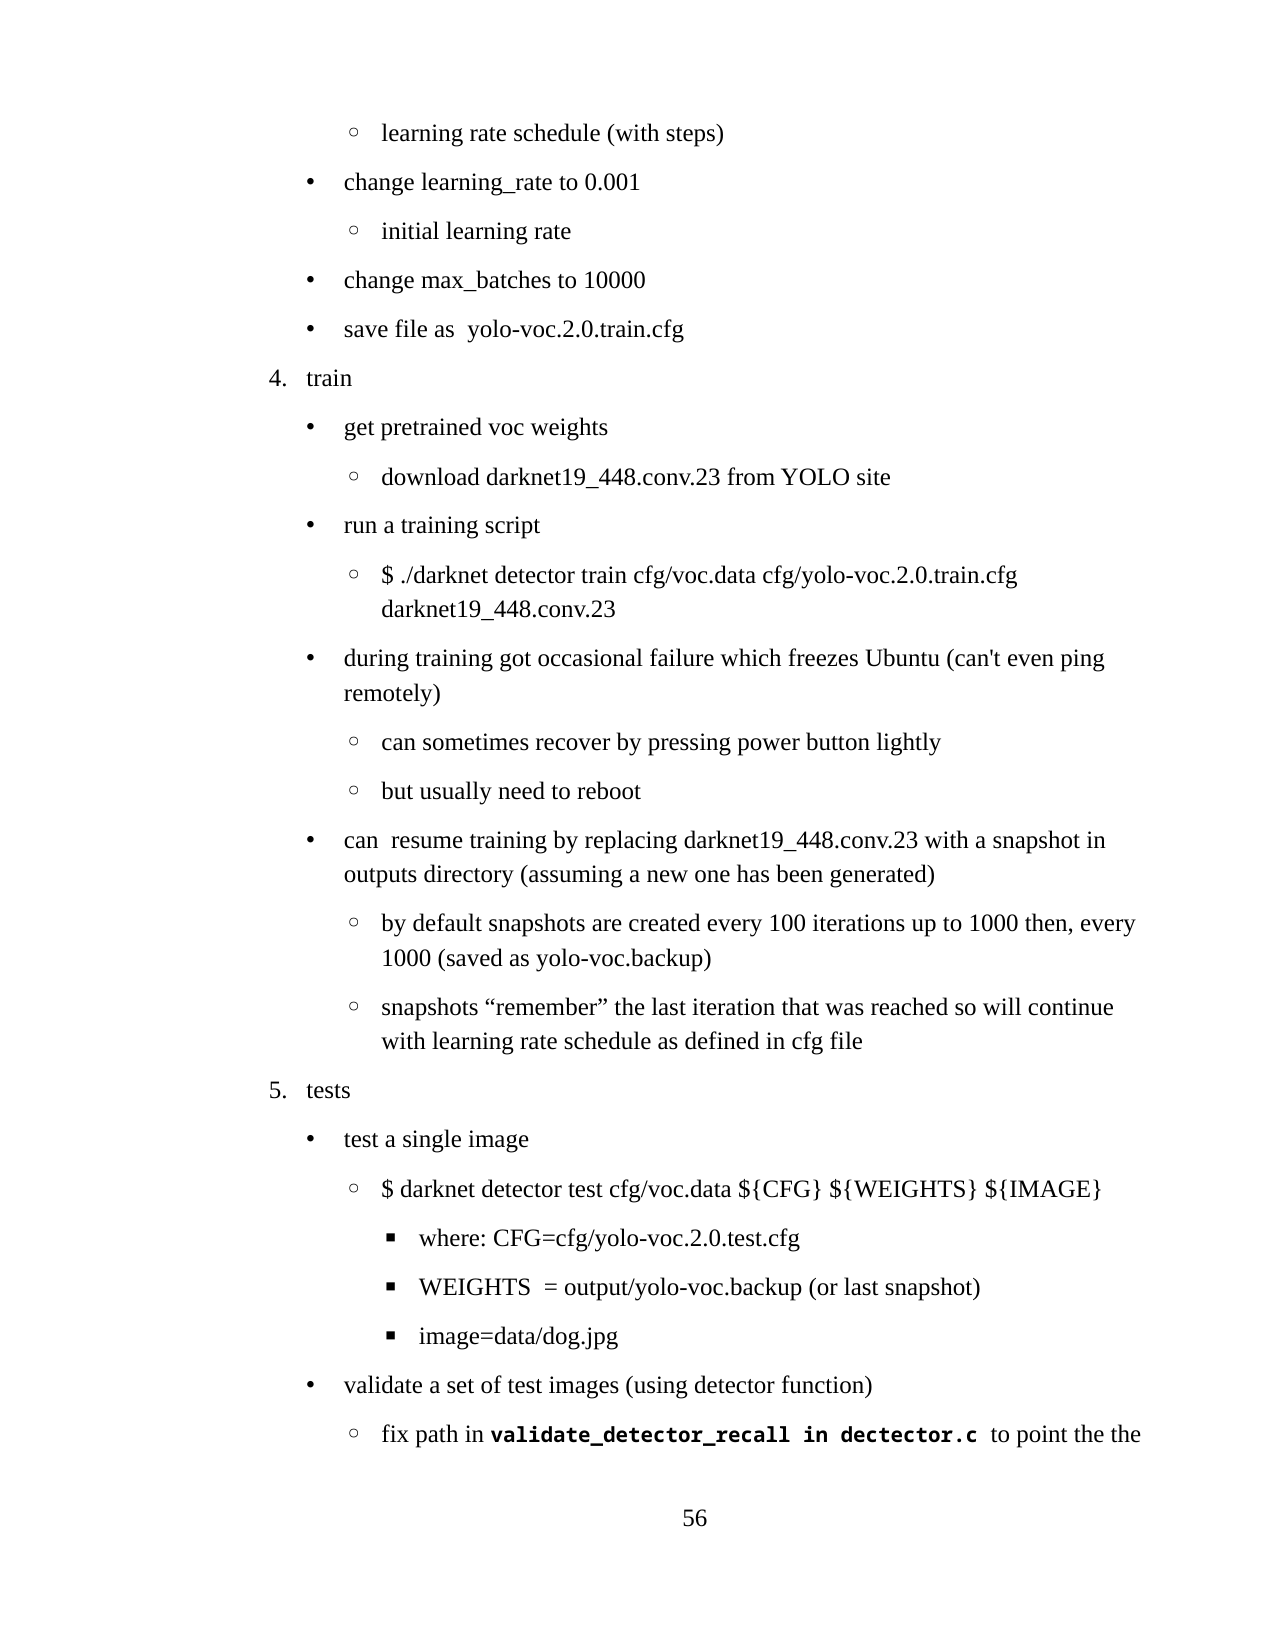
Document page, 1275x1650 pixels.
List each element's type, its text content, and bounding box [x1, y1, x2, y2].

list initial learning rate [344, 216, 1158, 245]
list tests [269, 1076, 1158, 1104]
list train [269, 363, 1158, 392]
list $ ./darknet detector train cfg/voc.data cfg/yolo-voc.2.0.train.cfg darknet19_448.conv.23 [344, 560, 1158, 623]
list get pretrained voc weights [306, 412, 1158, 441]
list snapshots “remember” the last iteration that was reached so will continue with learning rate schedule as defined in cfg file [344, 992, 1158, 1055]
list change max_batches to 10000 [306, 265, 1158, 294]
list during training got occasional failure which freezes Ubuntu (can't even ping remotely) [306, 643, 1158, 706]
list test a single image [306, 1124, 1158, 1153]
list fix path in validate_detector_recall in dectector.c to point the the [344, 1419, 1158, 1448]
list image=data/dog.jpg [381, 1321, 1158, 1349]
list download darknet19_448.conv.23 from YOLO site [344, 462, 1158, 490]
list run a training script [306, 511, 1158, 539]
list save file as yolo-voc.2.0.train.cfg [306, 314, 1158, 343]
list but usually need to reboot [344, 776, 1158, 804]
list where: CFG=cfg/yolo-voc.2.0.test.cfg [381, 1223, 1158, 1251]
list by default snapshots are created every 100 iterations up to 1000 then, every 1000 (saved as yolo-voc.backup) [344, 908, 1158, 972]
list WEIGHTS = output/yolo-voc.backup (or last snapshot) [381, 1272, 1158, 1301]
list validate a set of test images (using detector function) [306, 1370, 1158, 1399]
list change learning_rate to 0.001 [306, 167, 1158, 196]
list can resume training by replacing darknet19_448.conv.23 with a snapshot in outputs directory (assuming a new one has been generated) [306, 825, 1158, 888]
list can sometimes recover by pressing power button lightly [344, 727, 1158, 756]
list learning rate schedule (with steps) [344, 118, 1158, 147]
list $ darknet detector test cfg/voc.data ${CFG} ${WEIGHTS} ${IMAGE} [344, 1174, 1158, 1202]
